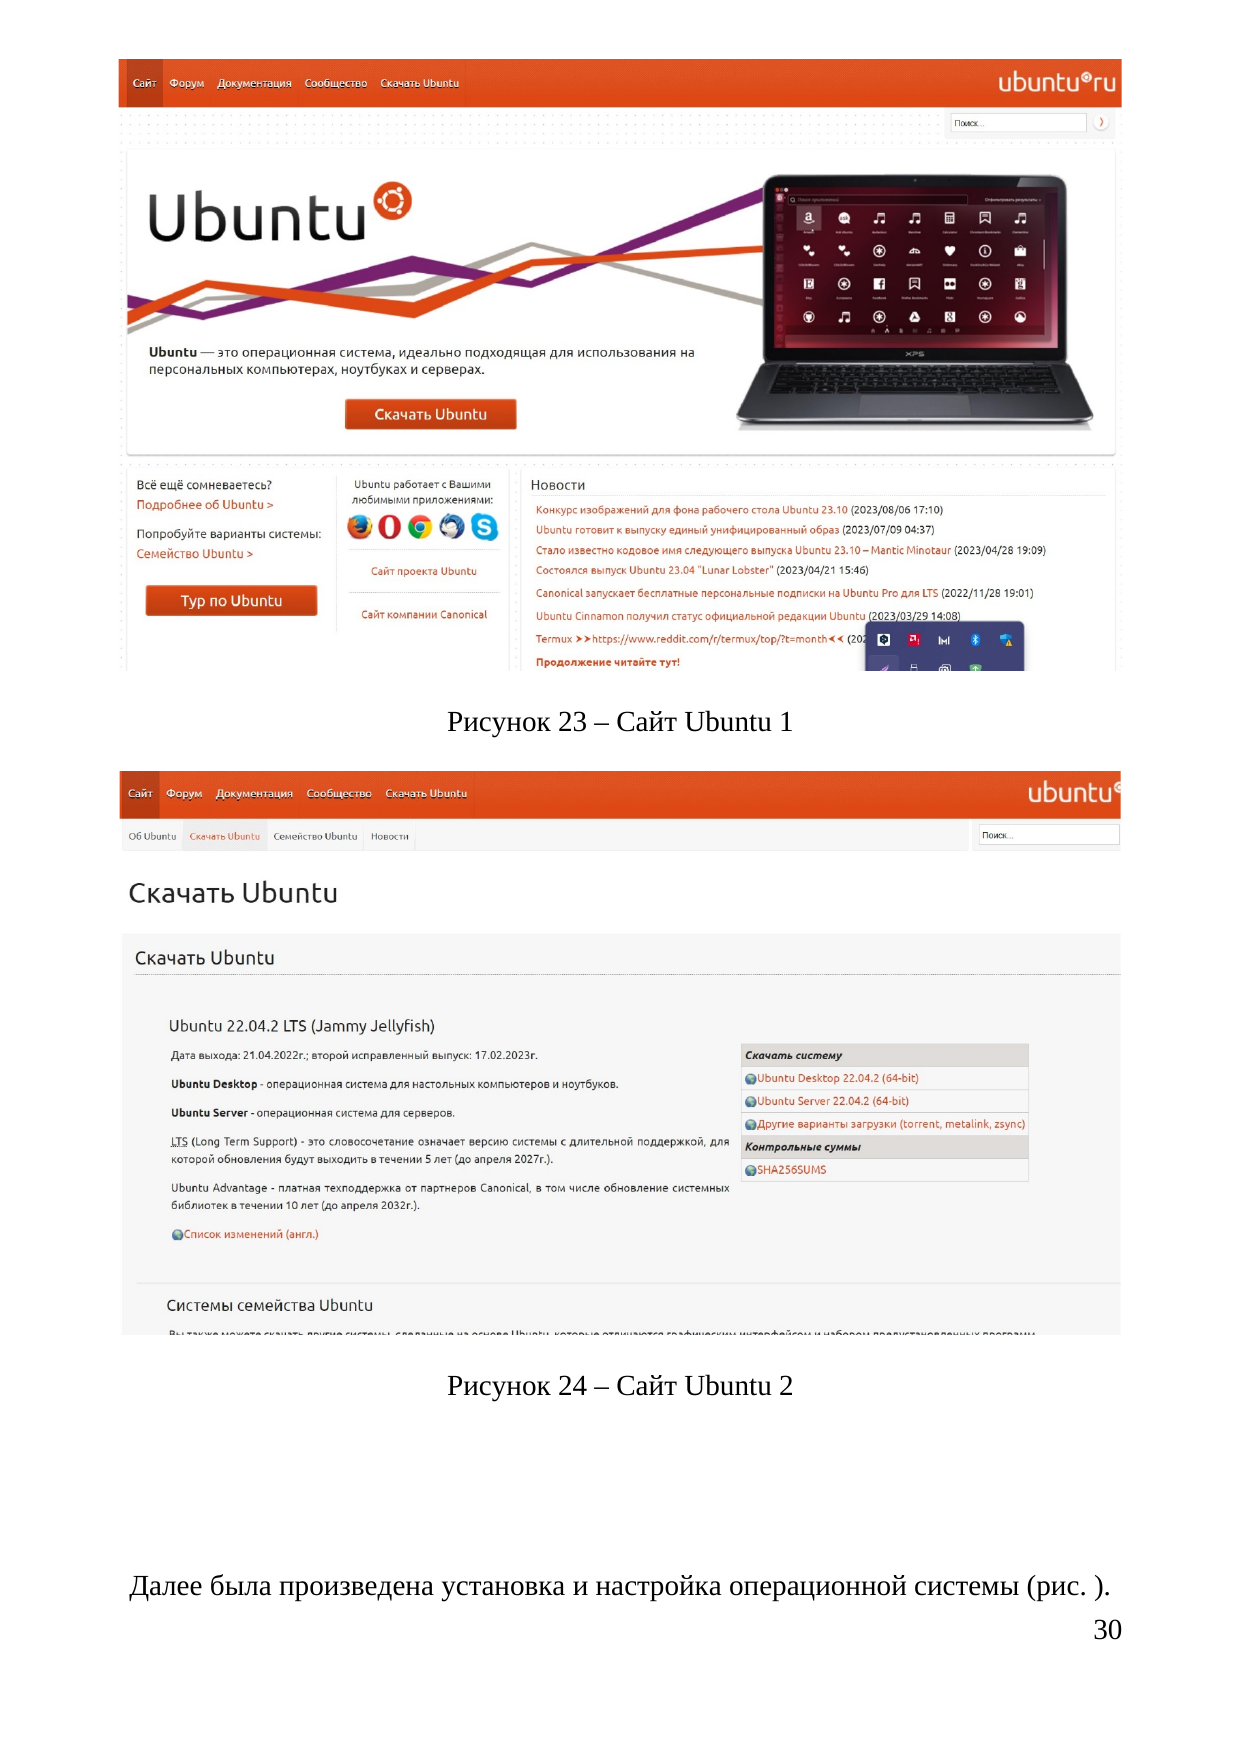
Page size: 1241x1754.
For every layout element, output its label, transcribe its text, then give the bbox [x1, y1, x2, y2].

picture [119, 771, 1121, 1335]
text Рисунок 23 – Сайт Ubuntu 1 [118, 704, 1122, 738]
text Далее была произведена установка и настройка операционной системы (рис. ). [118, 1568, 1122, 1602]
text Рисунок 24 – Сайт Ubuntu 2 [118, 1368, 1122, 1401]
picture [118, 59, 1122, 671]
